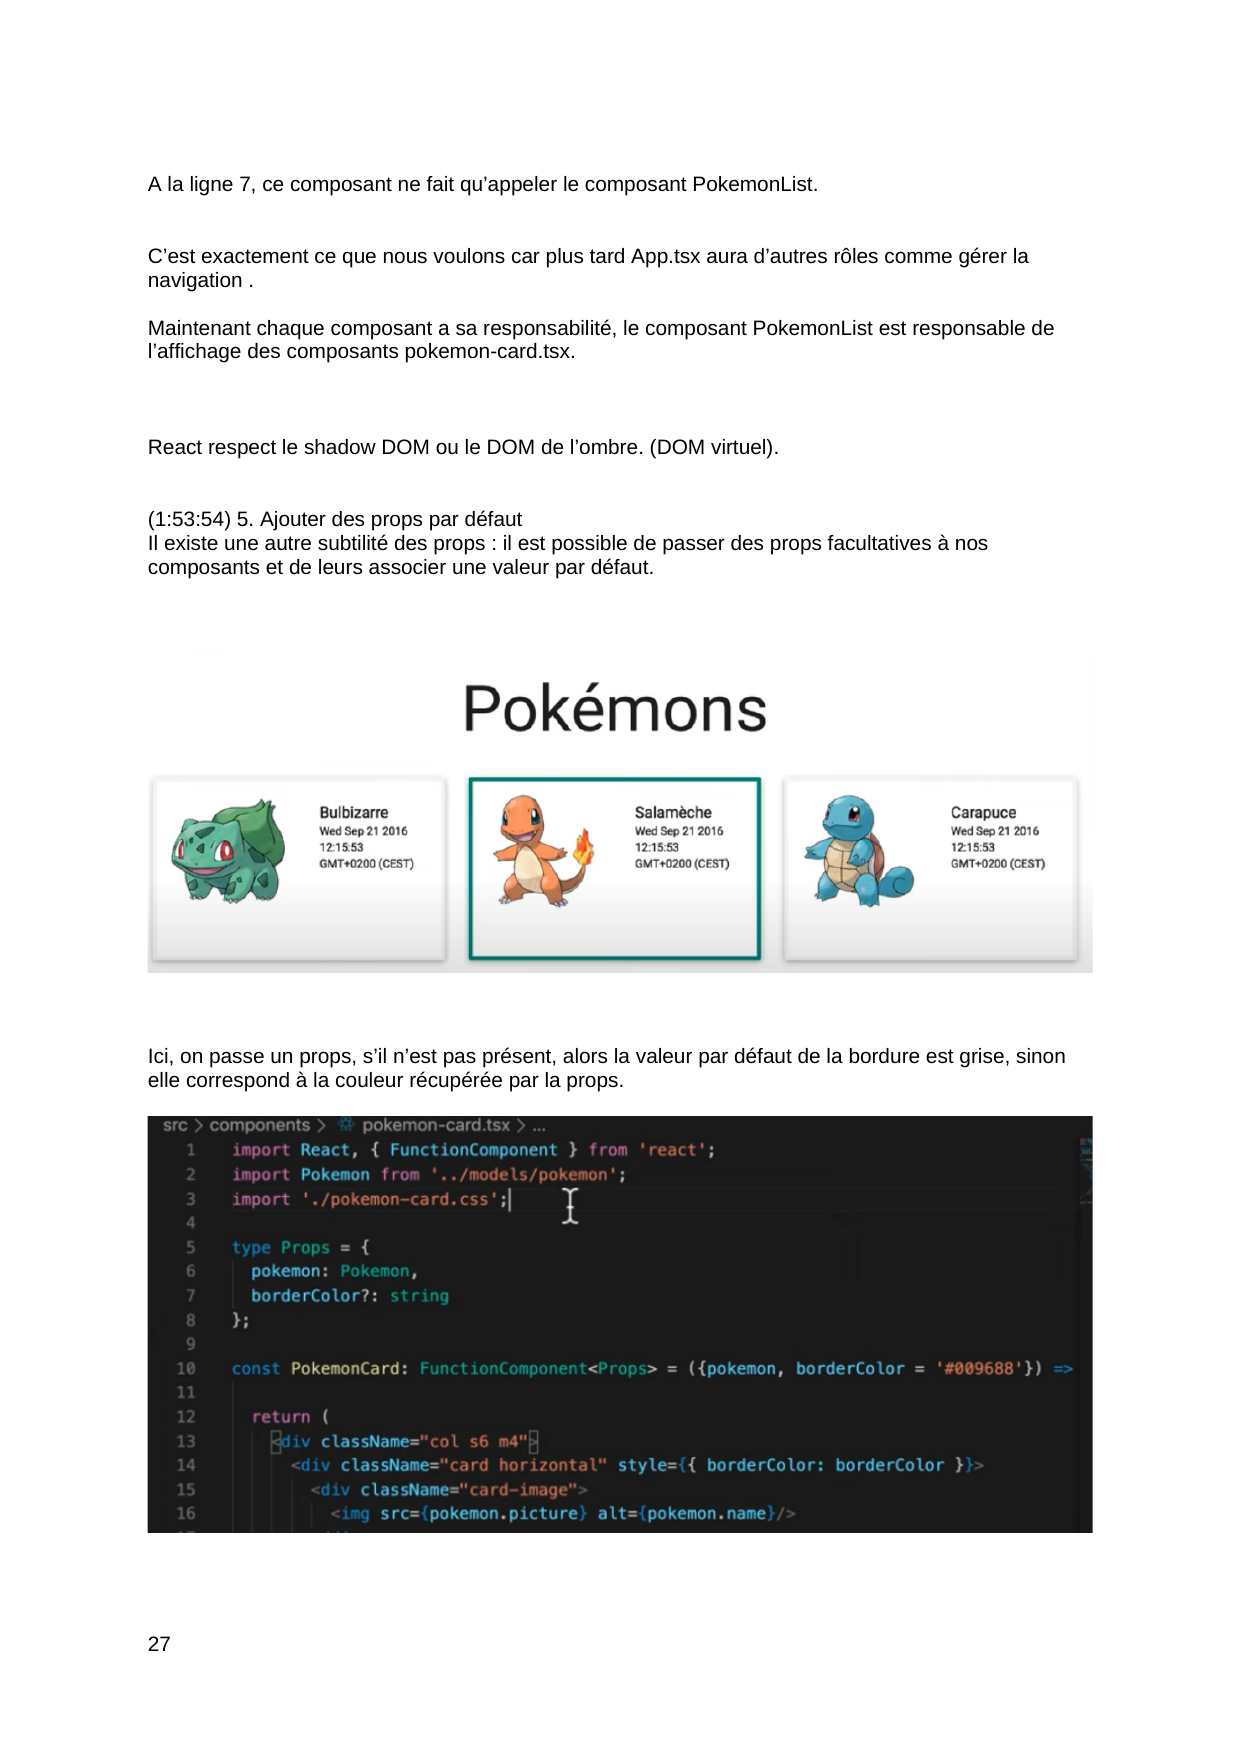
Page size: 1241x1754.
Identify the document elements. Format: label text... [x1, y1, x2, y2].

picture [147, 1116, 1093, 1533]
text Il existe une autre subtilité des props : il est possible de passer des props facultatives à nos composants et de leurs associer une valeur par défaut. [148, 531, 1093, 579]
text Ici, on passe un props, s’il n’est pas présent, alors la valeur par défaut de la bordure est grise, sinon elle correspond à la couleur récupérée par la props. [148, 1044, 1093, 1092]
text React respect le shadow DOM ou le DOM de l’ombre. (DOM virtuel). [148, 435, 1093, 459]
text (1:53:54) 5. Ajouter des props par défaut [148, 507, 1093, 531]
text A la ligne 7, ce composant ne fait qu’appeler le composant PokemonList. [148, 172, 1093, 196]
text C’est exactement ce que nous voulons car plus tard App.tsx aura d’autres rôles comme gérer la navigation . [148, 243, 1093, 291]
text Maintenant chaque composant a sa responsabilité, le composant PokemonList est responsable de l’affichage des composants pokemon-card.tsx. [148, 315, 1093, 363]
picture [147, 650, 1093, 973]
